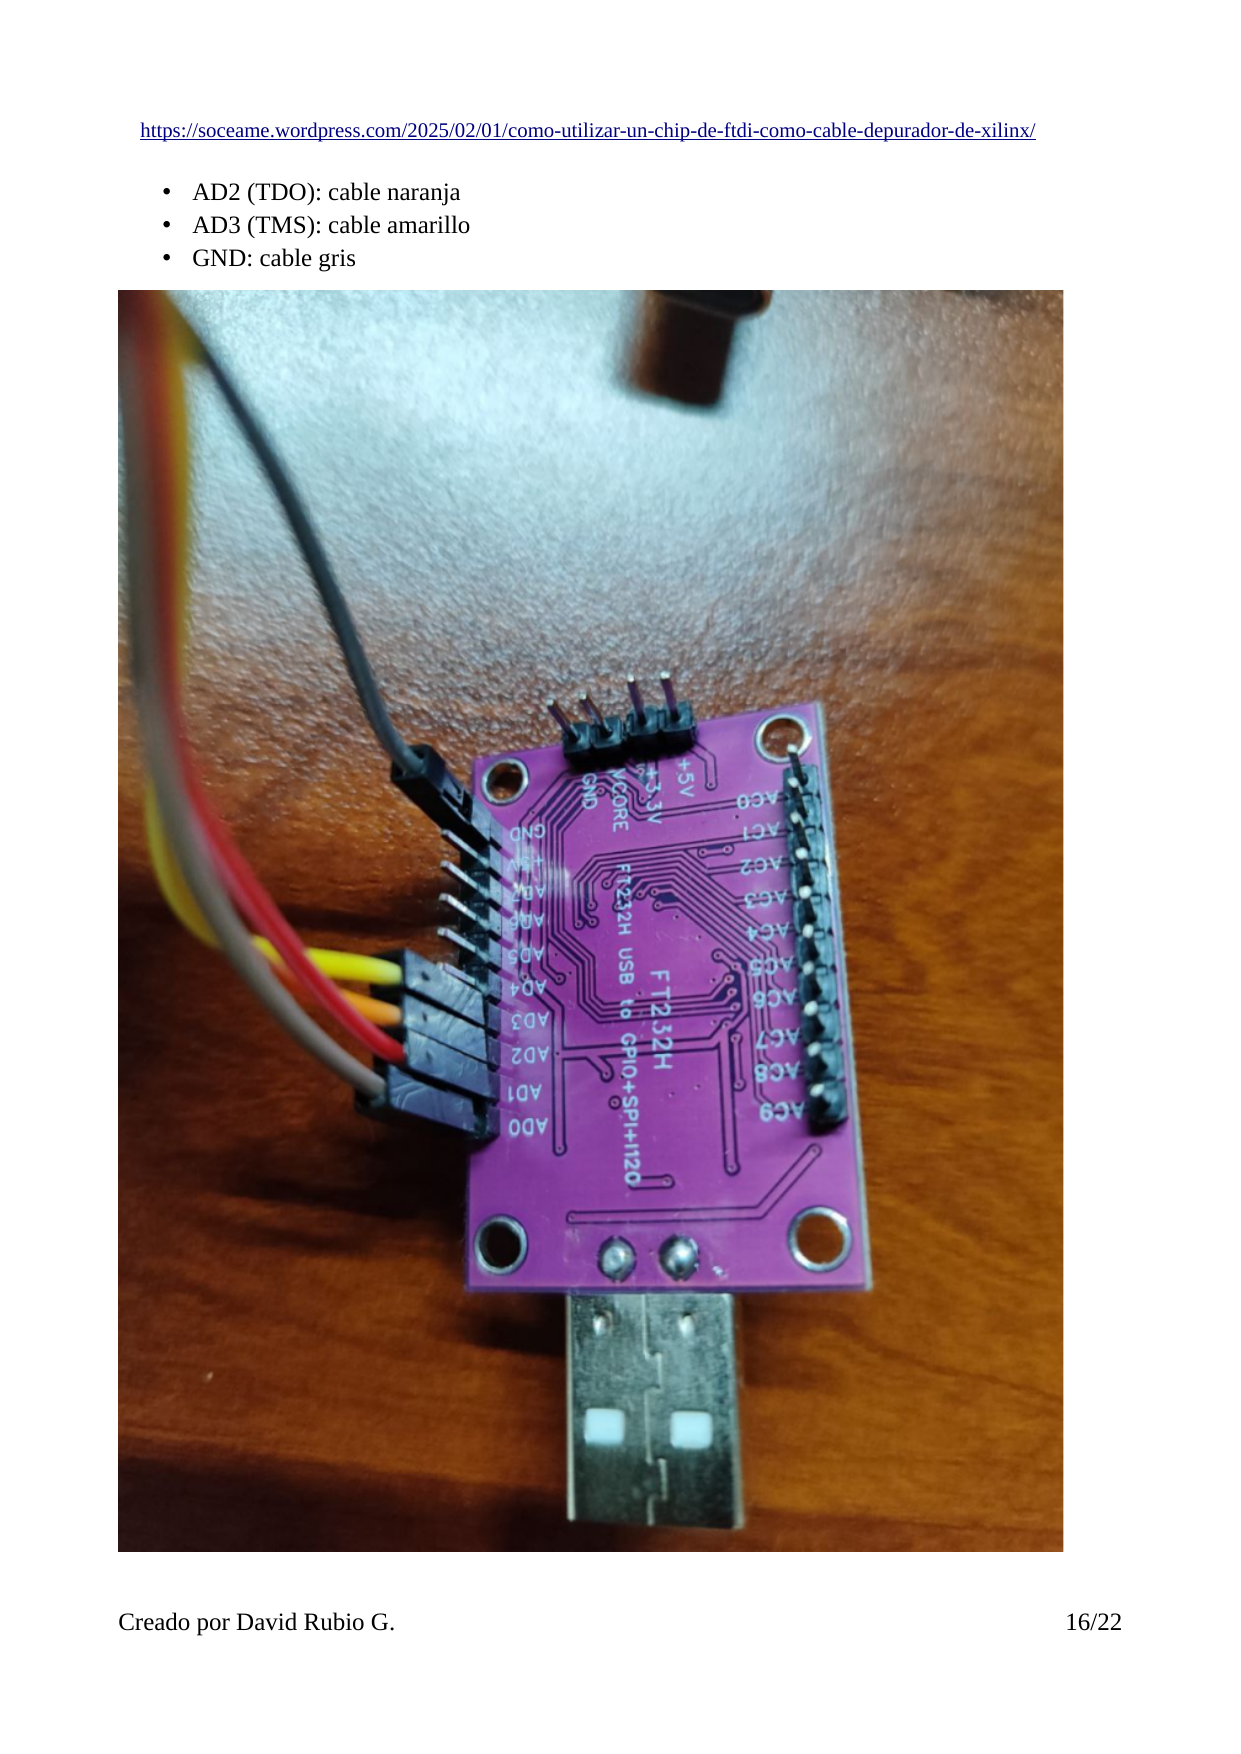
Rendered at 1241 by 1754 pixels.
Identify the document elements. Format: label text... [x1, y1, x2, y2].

picture [118, 290, 1064, 1552]
list GND: cable gris [162, 243, 1122, 272]
list AD3 (TMS): cable amarillo [162, 210, 1122, 239]
list AD2 (TDO): cable naranja [162, 177, 1122, 206]
